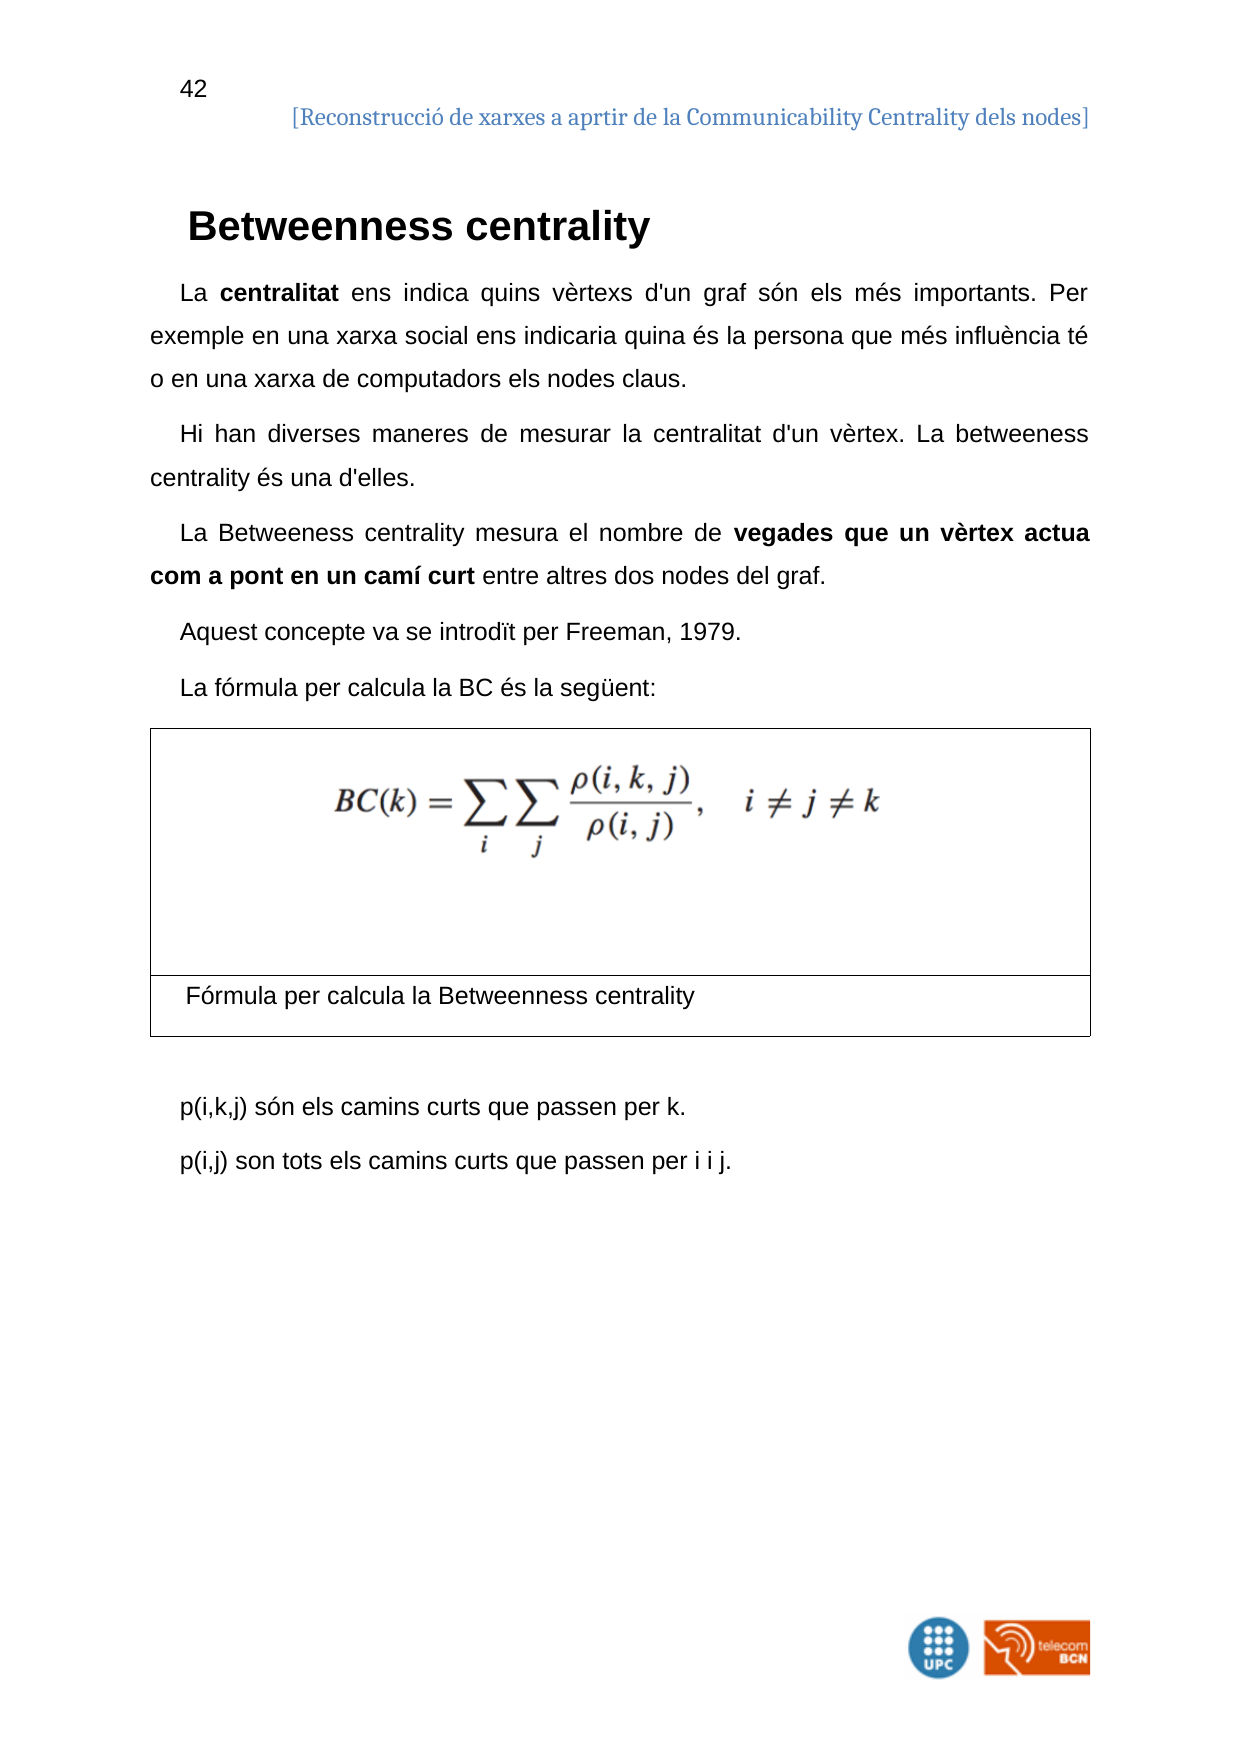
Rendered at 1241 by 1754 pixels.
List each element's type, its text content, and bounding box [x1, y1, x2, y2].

text La Betweeness centrality mesura el nombre de vegades que un vèrtex actua com a pont en un camí curt entre altres dos nodes del graf. [150, 518, 1090, 590]
text Hi han diverses maneres de mesurar la centralitat d'un vèrtex. La betweeness centrality és una d'elles. [150, 419, 1090, 491]
text Aquest concepte va se introdït per Freeman, 1979. [150, 617, 1090, 646]
text p(i,k,j) són els camins curts que passen per k. [150, 1092, 1090, 1121]
text La fórmula per calcula la BC és la següent: [150, 673, 1090, 701]
text La centralitat ens indica quins vèrtexs d'un graf són els més importants. Per exemple en una xarxa social ens indicaria quina és la persona que més influència té o en una xarxa de computadors els nodes claus. [150, 278, 1090, 393]
subtitle Betweenness centrality [187, 202, 1090, 249]
picture [904, 1614, 1091, 1681]
text p(i,j) son tots els camins curts que passen per i i j. [150, 1146, 1090, 1174]
picture [309, 734, 931, 916]
table_header [151, 729, 1090, 975]
table_cell Fórmula per calcula la Betweenness centrality [151, 976, 1090, 1036]
